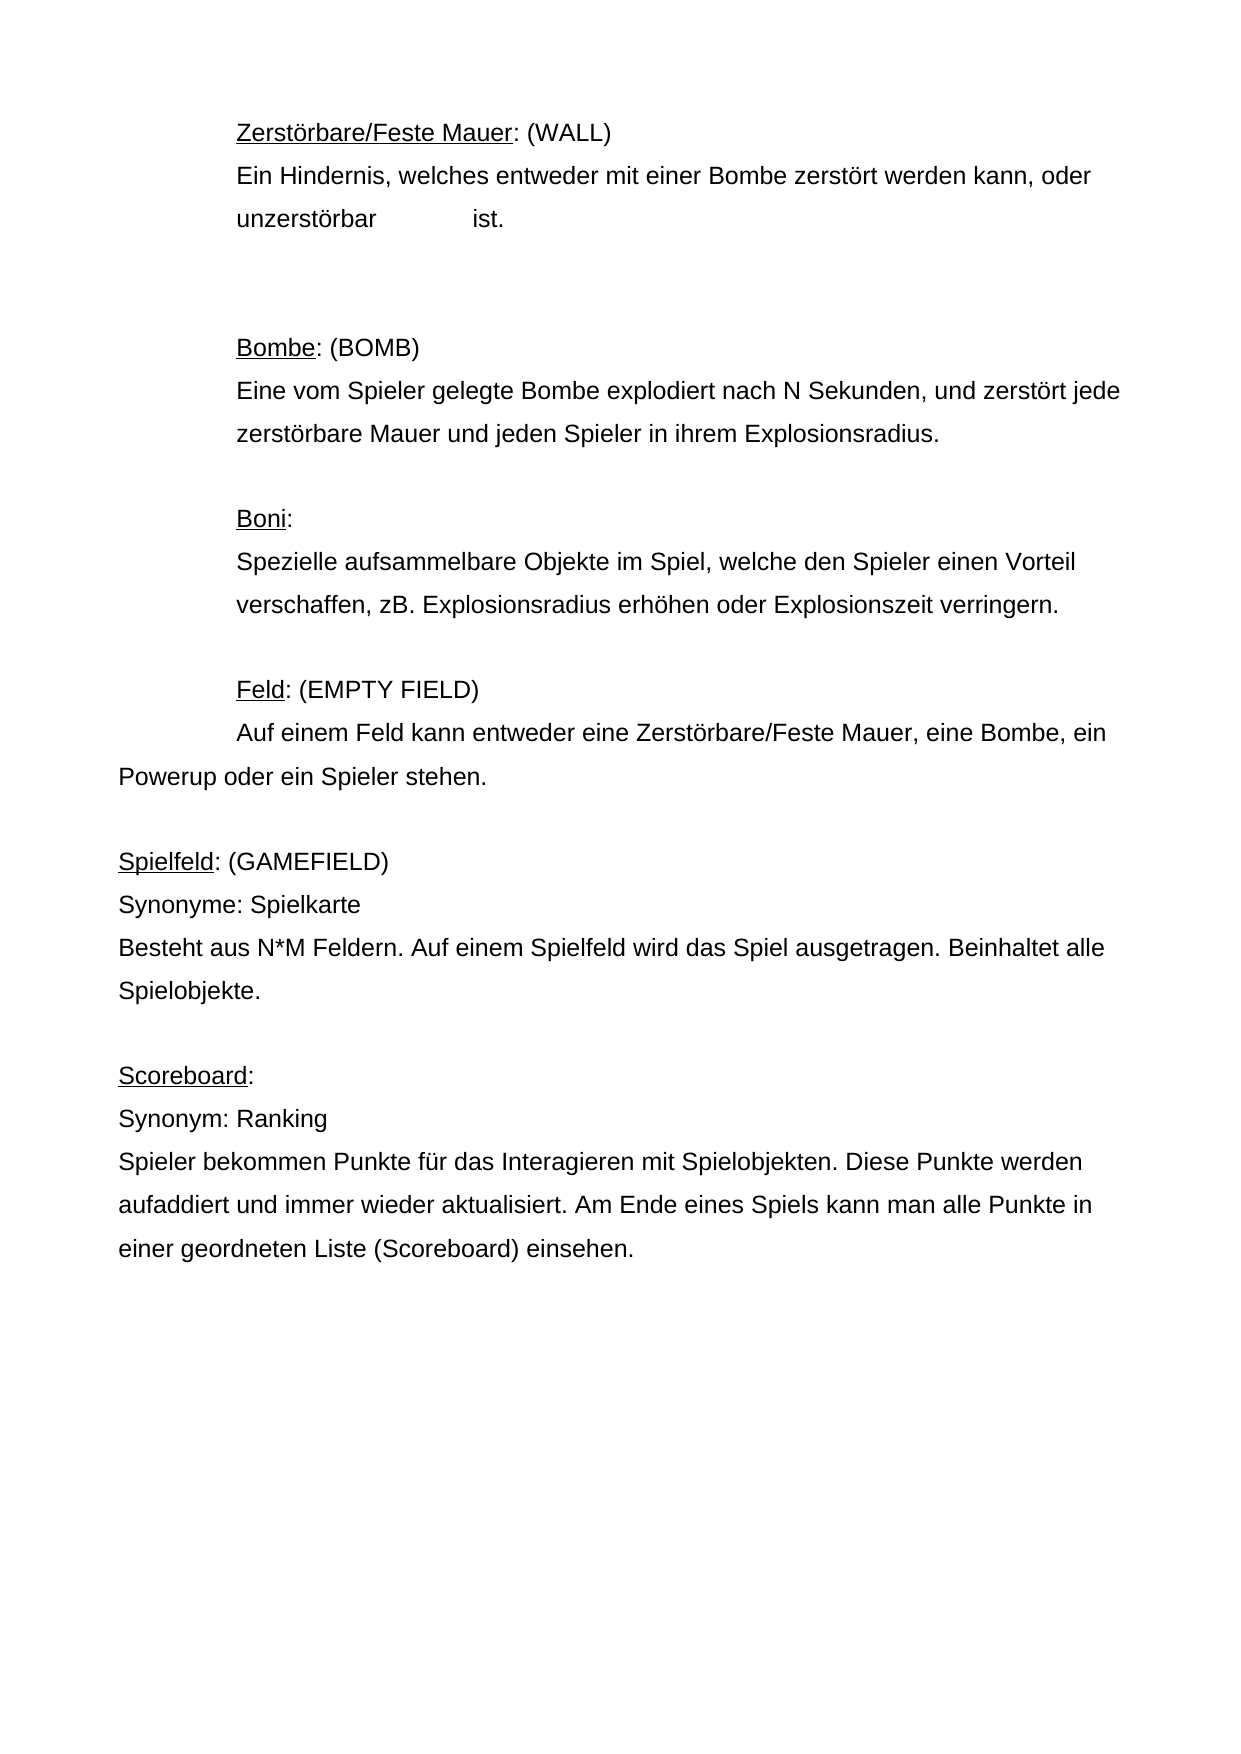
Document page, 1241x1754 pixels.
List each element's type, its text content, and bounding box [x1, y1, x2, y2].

text Synonym: Ranking Spieler bekommen Punkte für das Interagieren mit Spielobjekten. Diese Punkte werden aufaddiert und immer wieder aktualisiert. Am Ende eines Spiels kann man alle Punkte in einer geordneten Liste (Scoreboard) einsehen. [118, 1104, 1122, 1262]
text Bombe: (BOMB) [118, 333, 1122, 361]
text Synonyme: Spielkarte [118, 890, 1122, 918]
text Zerstörbare/Feste Mauer: (WALL) Ein Hindernis, welches entweder mit einer Bombe zerstört werden kann, oder unzerstörbar ist. [118, 118, 1122, 233]
text Scoreboard: [118, 1061, 1122, 1090]
text Feld: (EMPTY FIELD) Auf einem Feld kann entweder eine Zerstörbare/Feste Mauer, eine Bombe, ein Powerup oder ein Spieler stehen. [118, 675, 1122, 790]
text Boni: Spezielle aufsammelbare Objekte im Spiel, welche den Spieler einen Vorteil verschaffen, zB. Explosionsradius erhöhen oder Explosionszeit verringern. [118, 504, 1122, 619]
text Spielfeld: (GAMEFIELD) [118, 847, 1122, 875]
text Besteht aus N*M Feldern. Auf einem Spielfeld wird das Spiel ausgetragen. Beinhaltet alle Spielobjekte. [118, 933, 1122, 1005]
text Eine vom Spieler gelegte Bombe explodiert nach N Sekunden, und zerstört jede zerstörbare Mauer und jeden Spieler in ihrem Explosionsradius. [118, 376, 1122, 448]
